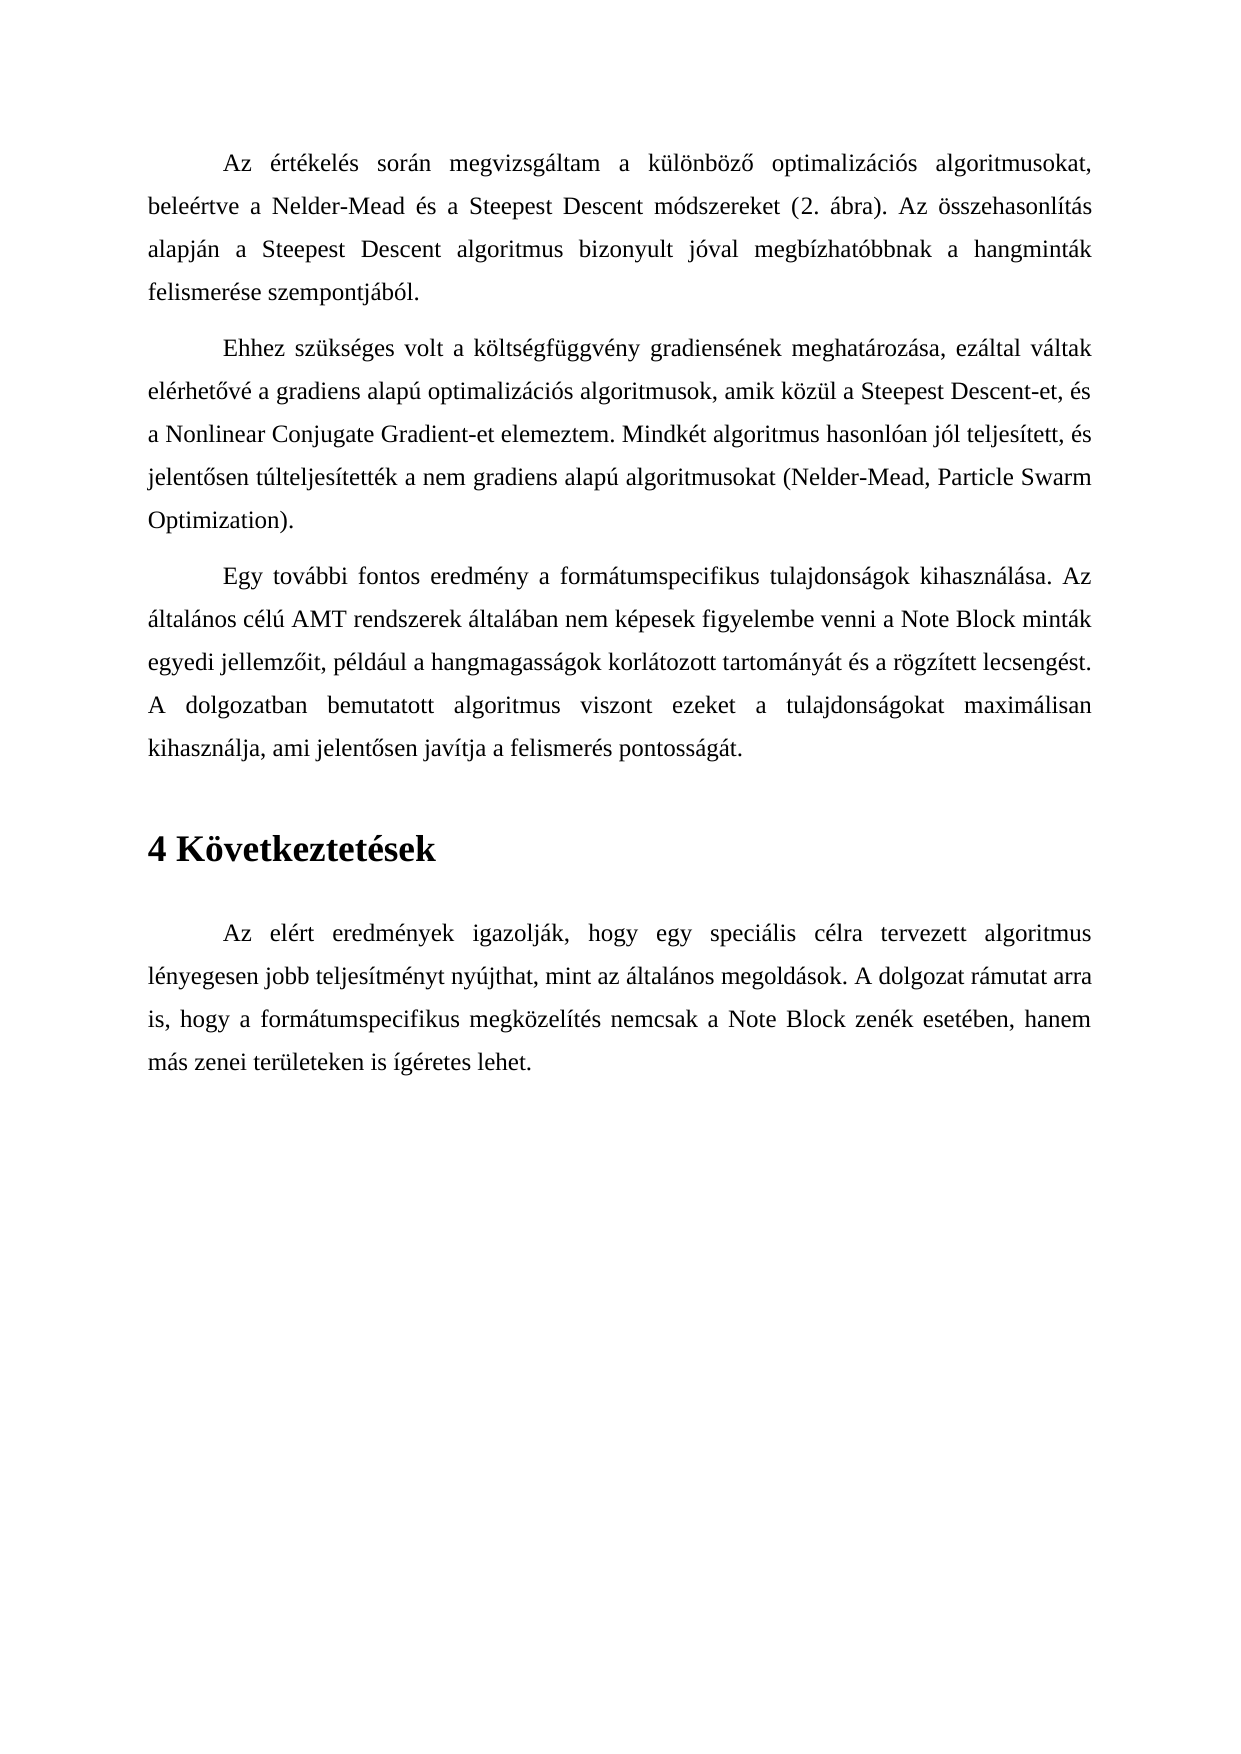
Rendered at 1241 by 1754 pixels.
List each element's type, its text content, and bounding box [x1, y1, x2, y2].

subtitle Következtetések [148, 827, 1092, 870]
text Ehhez szükséges volt a költségfüggvény gradiensének meghatározása, ezáltal váltak elérhetővé a gradiens alapú optimalizációs algoritmusok, amik közül a Steepest Descent-et, és a Nonlinear Conjugate Gradient-et elemeztem. Mindkét algoritmus hasonlóan jól teljesített, és jelentősen túlteljesítették a nem gradiens alapú algoritmusokat (Nelder-Mead, Particle Swarm Optimization). [148, 333, 1092, 534]
text Az elért eredmények igazolják, hogy egy speciális célra tervezett algoritmus lényegesen jobb teljesítményt nyújthat, mint az általános megoldások. A dolgozat rámutat arra is, hogy a formátumspecifikus megközelítés nemcsak a Note Block zenék esetében, hanem más zenei területeken is ígéretes lehet. [148, 918, 1092, 1076]
text Egy további fontos eredmény a formátumspecifikus tulajdonságok kihasználása. Az általános célú AMT rendszerek általában nem képesek figyelembe venni a Note Block minták egyedi jellemzőit, például a hangmagasságok korlátozott tartományát és a rögzített lecsengést. A dolgozatban bemutatott algoritmus viszont ezeket a tulajdonságokat maximálisan kihasználja, ami jelentősen javítja a felismerés pontosságát. [148, 561, 1092, 762]
text Az értékelés során megvizsgáltam a különböző optimalizációs algoritmusokat, beleértve a Nelder-Mead és a Steepest Descent módszereket (2. ábra). Az összehasonlítás alapján a Steepest Descent algoritmus bizonyult jóval megbízhatóbbnak a hangminták felismerése szempontjából. [148, 148, 1092, 306]
